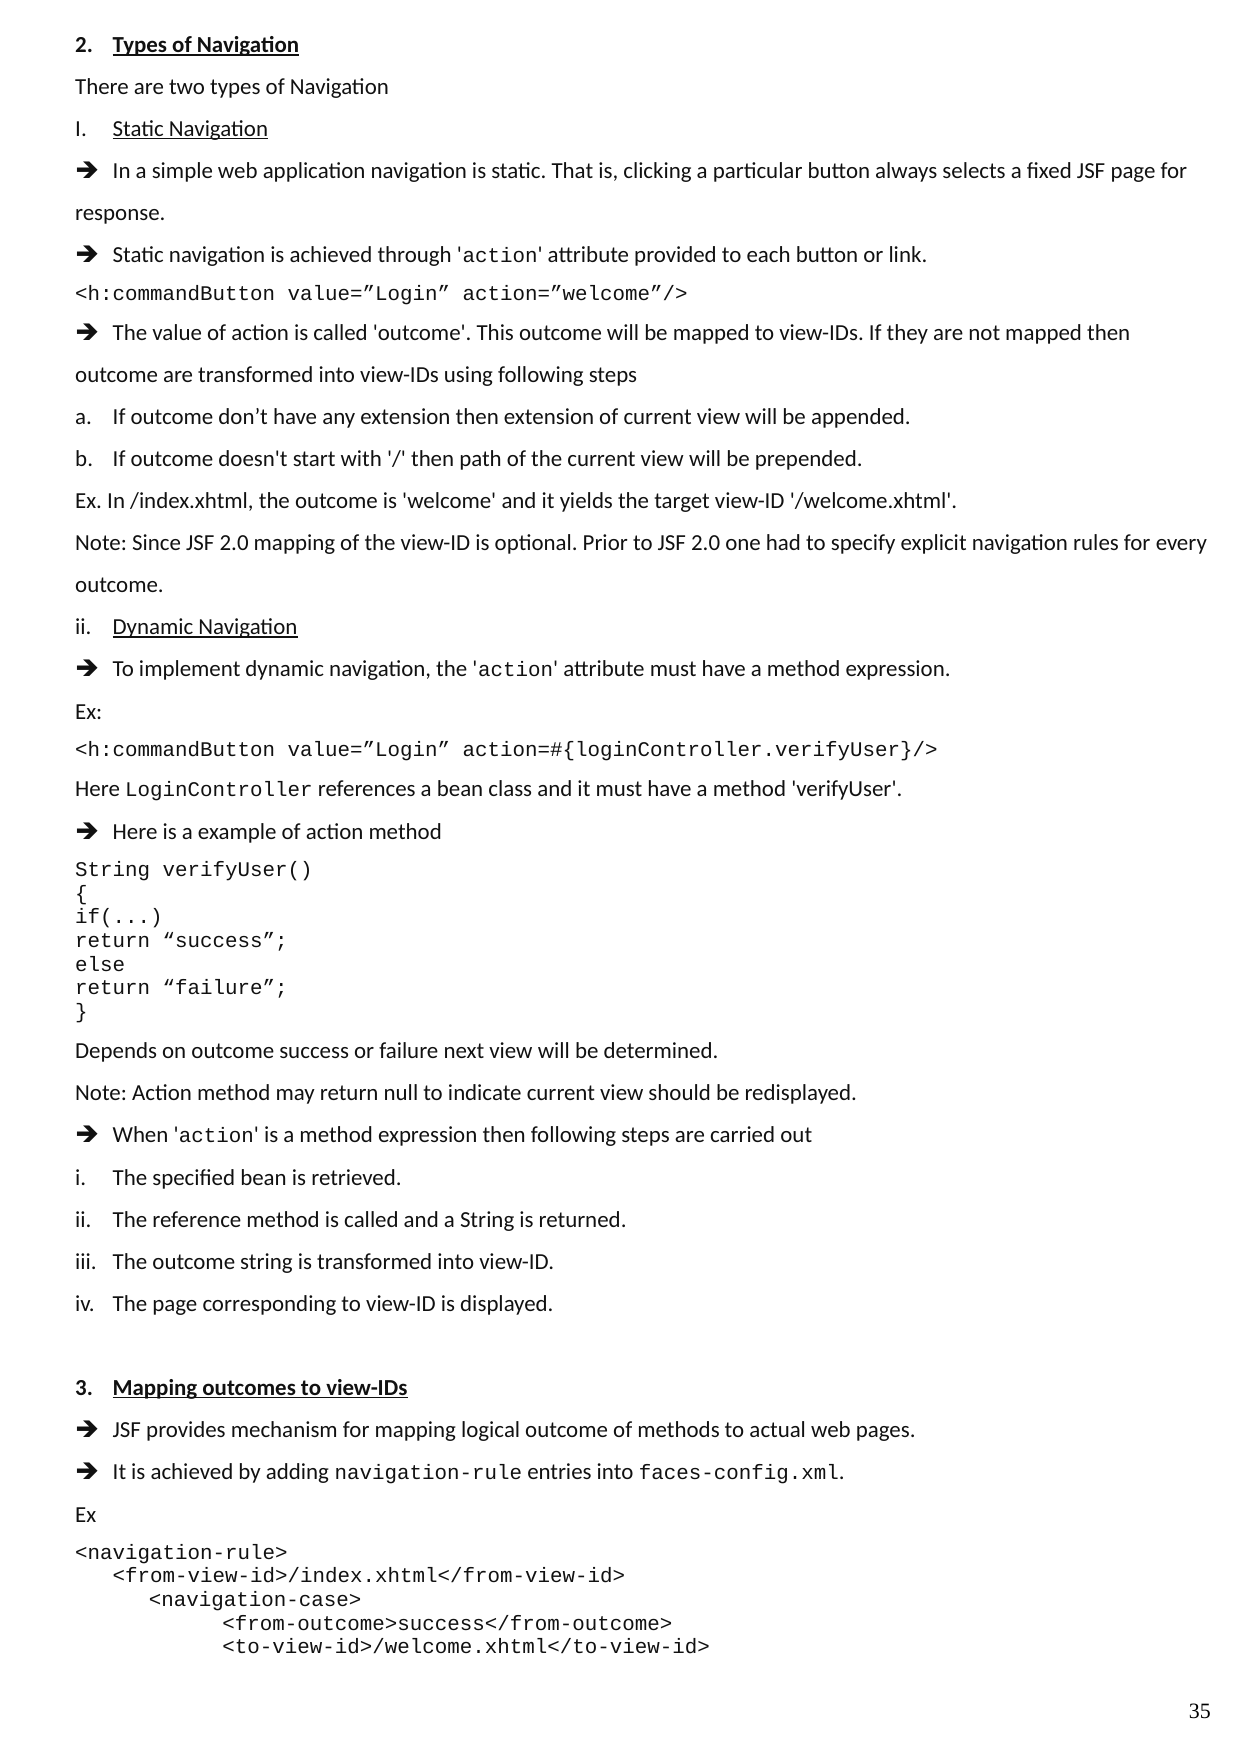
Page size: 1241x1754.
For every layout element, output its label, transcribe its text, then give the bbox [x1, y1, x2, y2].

text return “failure”; [75, 977, 1211, 1001]
list <h:commandButton value=”Login” action=”welcome”/> [75, 283, 1211, 306]
list Here is a example of action method [75, 817, 1211, 845]
list JSF provides mechanism for mapping logical outcome of methods to actual web pages. [75, 1415, 1211, 1443]
text <navigation-case> [75, 1589, 1211, 1613]
text ii. Dynamic Navigation [75, 612, 1211, 640]
text Depends on outcome success or failure next view will be determined. [75, 1036, 1211, 1064]
list a. If outcome don’t have any extension then extension of current view will be appended. [75, 402, 1211, 430]
list i. The specified bean is retrieved. [75, 1163, 1211, 1191]
text <to-view-id>/welcome.xhtml</to-view-id> [75, 1636, 1211, 1660]
list b. If outcome doesn't start with '/' then path of the current view will be prepended. [75, 444, 1211, 472]
list ii. The reference method is called and a String is returned. [75, 1205, 1211, 1233]
text <h:commandButton value=”Login” action=#{loginController.verifyUser}/> [75, 739, 1211, 762]
text Here LoginController references a bean class and it must have a method 'verifyUser'. [75, 774, 1211, 803]
text 2. Types of Navigation [75, 30, 1211, 58]
list When 'action' is a method expression then following steps are carried out [75, 1120, 1211, 1149]
text } [75, 1001, 1211, 1024]
list There are two types of Navigation [75, 72, 1211, 100]
list String verifyUser() [75, 859, 1211, 883]
list The value of action is called 'outcome'. This outcome will be mapped to view-IDs. If they are not mapped then outcome are transformed into view-IDs using following steps [75, 318, 1211, 388]
text 3. Mapping outcomes to view-IDs [75, 1373, 1211, 1401]
text if(...) [75, 906, 1211, 930]
text <from-view-id>/index.xhtml</from-view-id> [75, 1565, 1211, 1589]
list iii. The outcome string is transformed into view-ID. [75, 1247, 1211, 1275]
list Static navigation is achieved through 'action' attribute provided to each button or link. [75, 240, 1211, 268]
text <from-outcome>success</from-outcome> [75, 1613, 1211, 1636]
list To implement dynamic navigation, the 'action' attribute must have a method expression. [75, 654, 1211, 682]
text I. Static Navigation [75, 114, 1211, 142]
list It is achieved by adding navigation-rule entries into faces-config.xml. [75, 1457, 1211, 1485]
text return “success”; [75, 930, 1211, 953]
list iv. The page corresponding to view-ID is displayed. [75, 1289, 1211, 1317]
text Ex [75, 1500, 1211, 1528]
list Note: Since JSF 2.0 mapping of the view-ID is optional. Prior to JSF 2.0 one had to specify explicit navigation rules for every outcome. [75, 528, 1211, 598]
text <navigation-rule> [75, 1542, 1211, 1565]
text Note: Action method may return null to indicate current view should be redisplayed. [75, 1078, 1211, 1106]
list In a simple web application navigation is static. That is, clicking a particular button always selects a fixed JSF page for response. [75, 156, 1211, 226]
text { [75, 883, 1211, 906]
text Ex: [75, 697, 1211, 725]
text else [75, 953, 1211, 977]
list Ex. In /index.xhtml, the outcome is 'welcome' and it yields the target view-ID '/welcome.xhtml'. [75, 486, 1211, 514]
